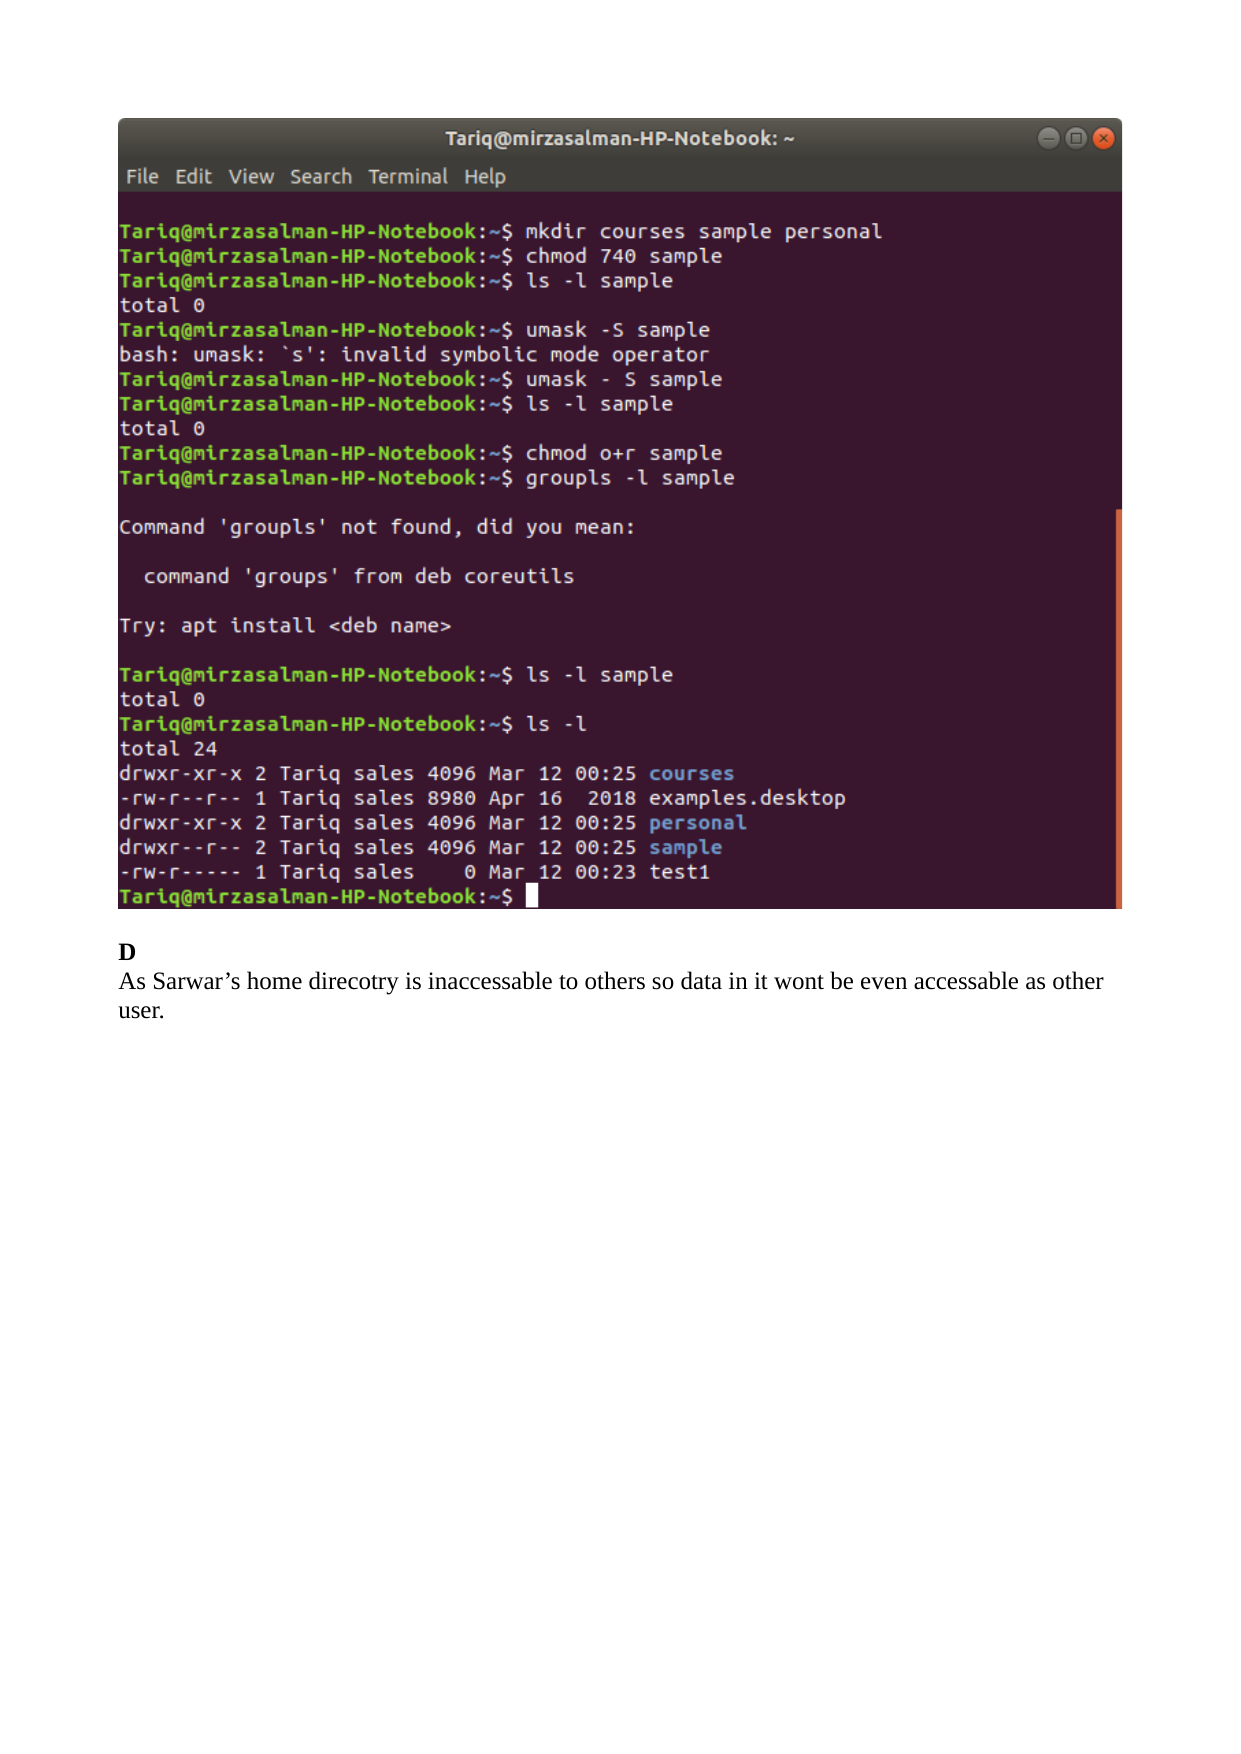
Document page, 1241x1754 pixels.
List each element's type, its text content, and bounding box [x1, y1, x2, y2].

picture [118, 118, 1123, 909]
text D [118, 937, 1122, 966]
text As Sarwar’s home direcotry is inaccessable to others so data in it wont be even accessable as other user. [118, 966, 1122, 1024]
